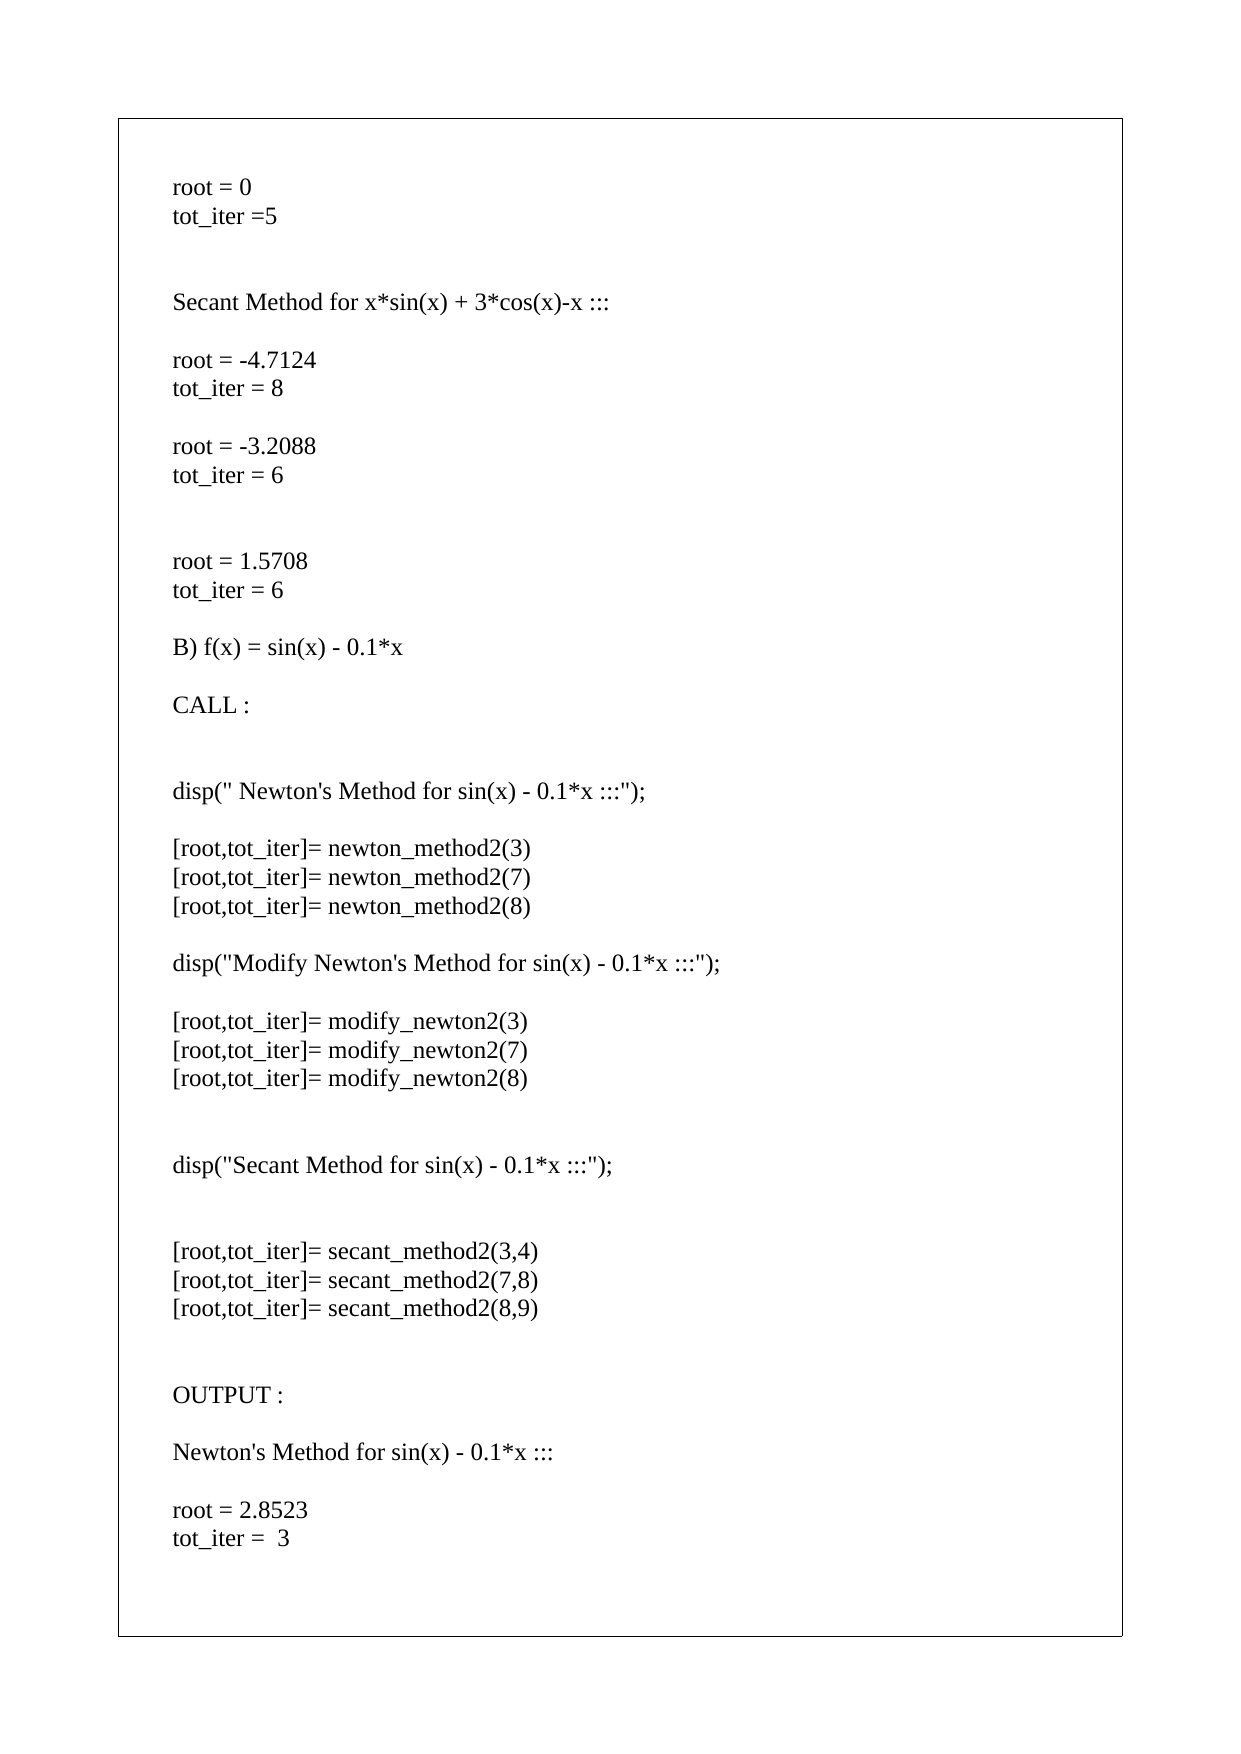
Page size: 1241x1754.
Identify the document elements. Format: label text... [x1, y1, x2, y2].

text [root,tot_iter]= modify_newton2(3) [172, 1006, 1068, 1035]
text tot_iter = 6 [172, 575, 1068, 603]
text disp(" Newton's Method for sin(x) - 0.1*x :::"); [172, 776, 1068, 805]
text root = 2.8523 [172, 1495, 1068, 1523]
text [root,tot_iter]= secant_method2(3,4) [172, 1236, 1068, 1265]
text [root,tot_iter]= modify_newton2(7) [172, 1035, 1068, 1063]
text Secant Method for x*sin(x) + 3*cos(x)-x ::: [172, 287, 1068, 316]
text tot_iter = 6 [172, 460, 1068, 488]
text disp("Secant Method for sin(x) - 0.1*x :::"); [172, 1150, 1068, 1178]
text [root,tot_iter]= modify_newton2(8) [172, 1063, 1068, 1092]
text disp("Modify Newton's Method for sin(x) - 0.1*x :::"); [172, 948, 1068, 977]
text tot_iter = 3 [172, 1523, 1068, 1552]
text [root,tot_iter]= newton_method2(3) [172, 833, 1068, 862]
text root = -3.2088 [172, 431, 1068, 460]
text [root,tot_iter]= secant_method2(7,8) [172, 1265, 1068, 1293]
text root = -4.7124 [172, 345, 1068, 373]
text CALL : [172, 690, 1068, 718]
text tot_iter =5 [172, 201, 1068, 230]
text root = 0 [172, 172, 1068, 201]
text B) f(x) = sin(x) - 0.1*x [172, 632, 1068, 661]
text root = 1.5708 [172, 546, 1068, 575]
text tot_iter = 8 [172, 373, 1068, 402]
text Newton's Method for sin(x) - 0.1*x ::: [172, 1437, 1068, 1466]
text [root,tot_iter]= newton_method2(8) [172, 891, 1068, 920]
text [root,tot_iter]= newton_method2(7) [172, 862, 1068, 891]
text [root,tot_iter]= secant_method2(8,9) [172, 1293, 1068, 1322]
text OUTPUT : [172, 1380, 1068, 1408]
